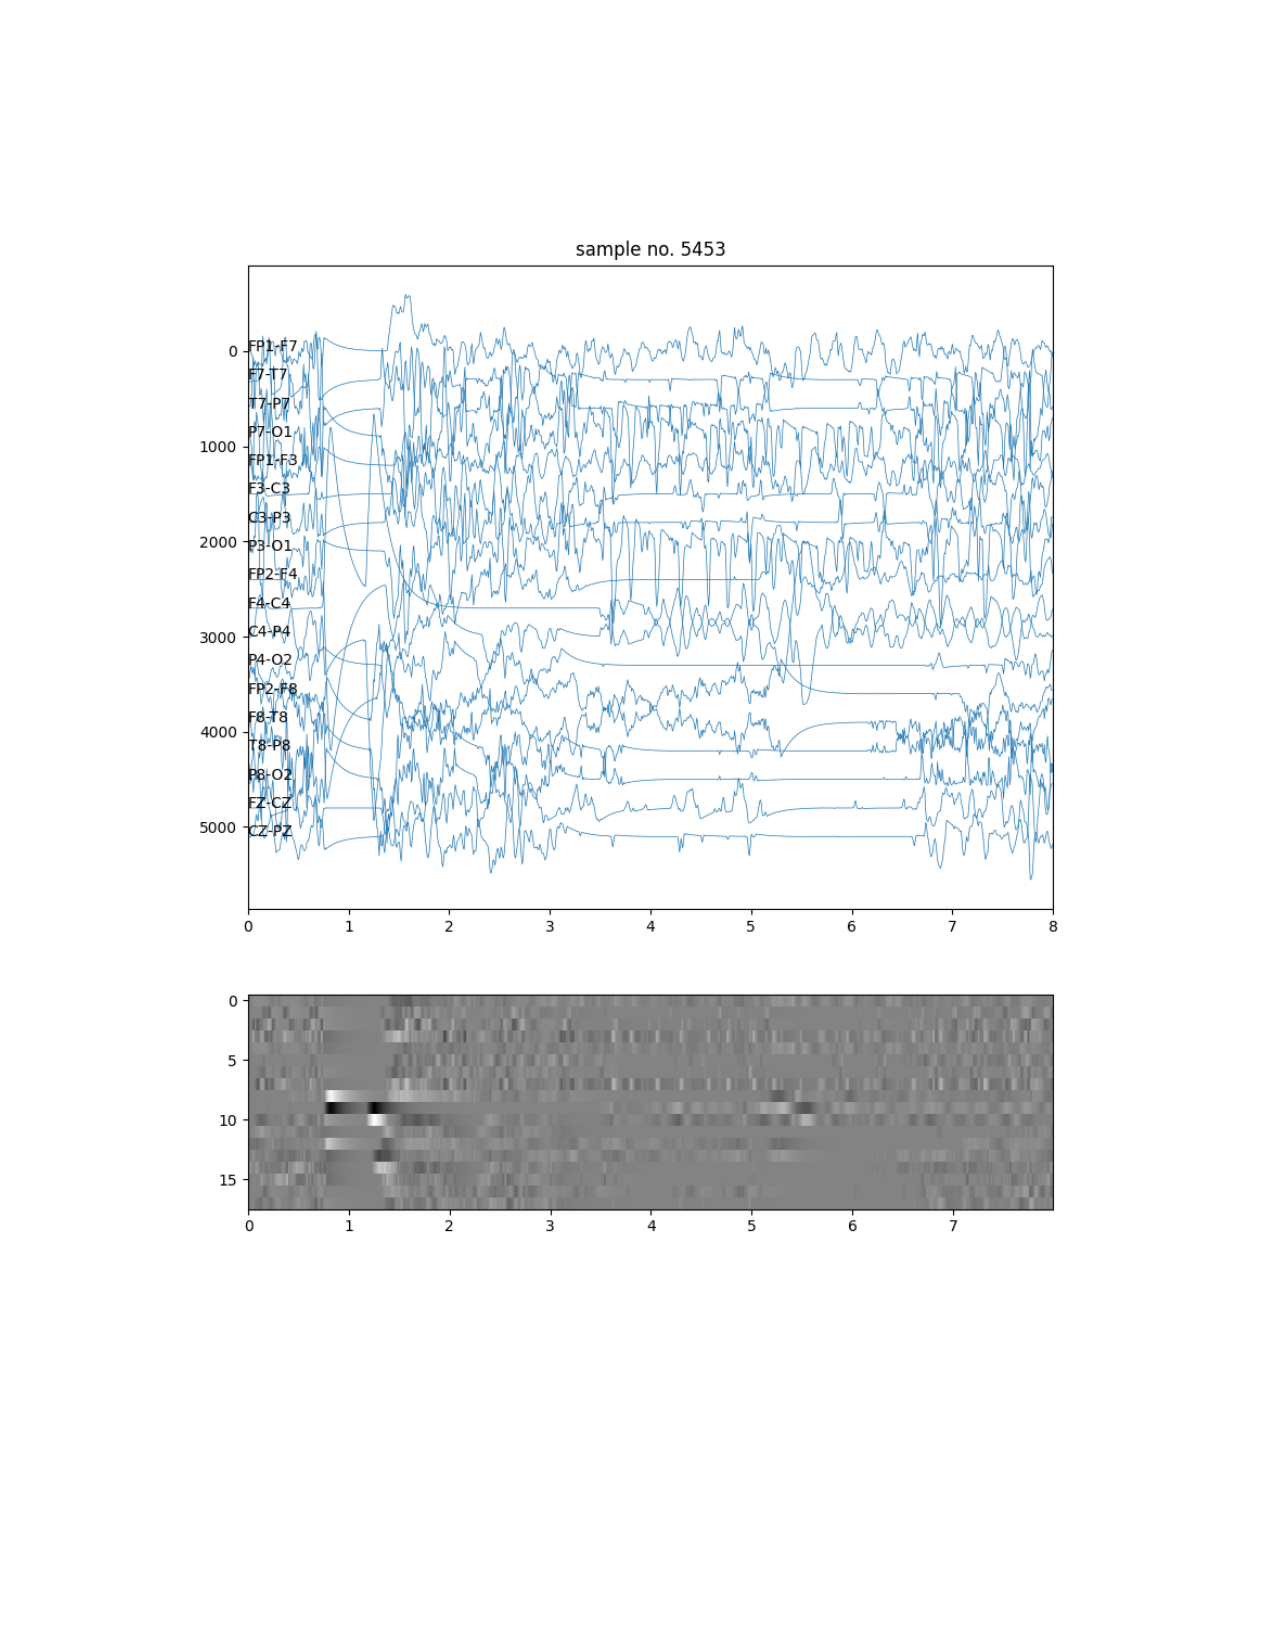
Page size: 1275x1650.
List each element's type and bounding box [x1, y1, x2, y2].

picture [118, 118, 1157, 1344]
